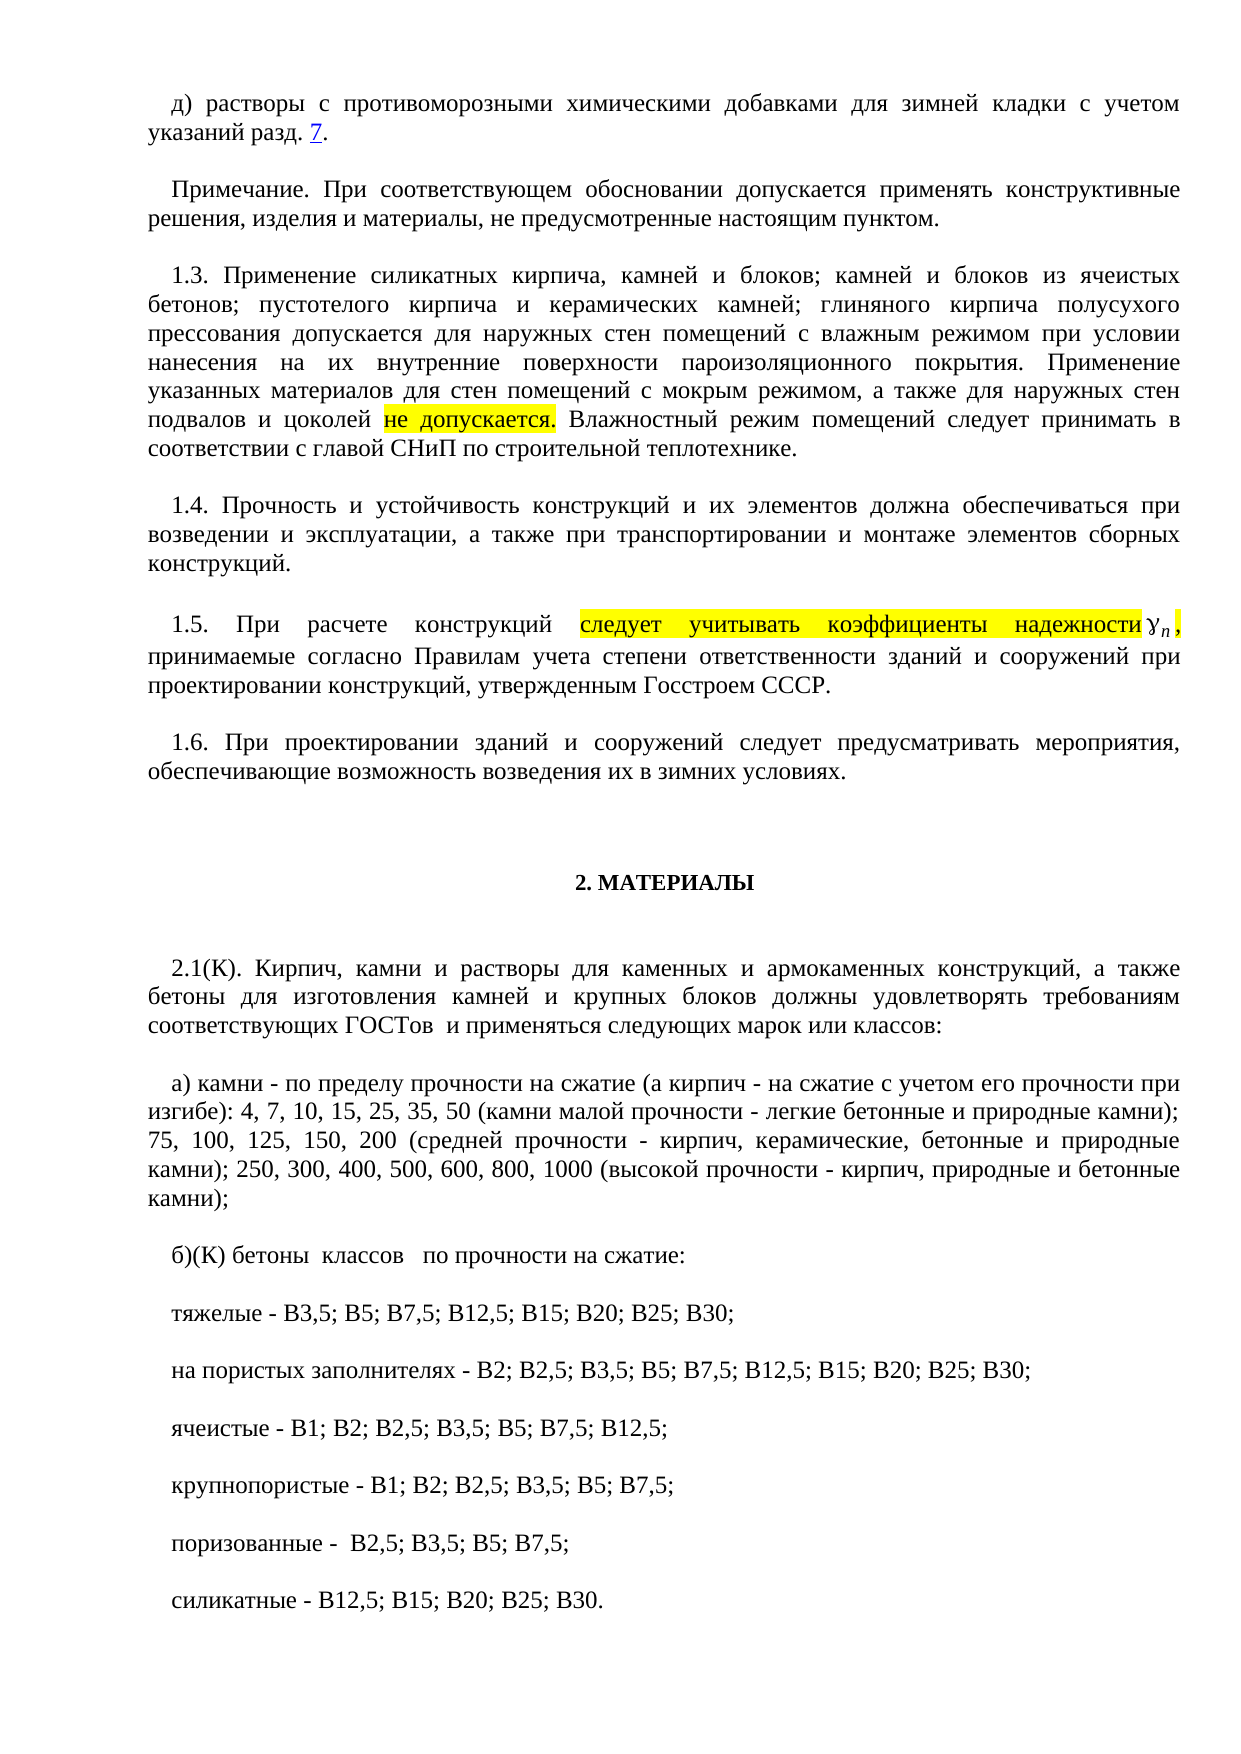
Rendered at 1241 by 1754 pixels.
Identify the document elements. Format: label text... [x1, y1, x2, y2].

text 1.3. Применение силикатных кирпича, камней и блоков; камней и блоков из ячеистых бетонов; пустотелого кирпича и керамических камней; глиняного кирпича полусухого прессования допускается для наружных стен помещений с влажным режимом при условии нанесения на их внутренние поверхности пароизоляционного покрытия. Применение указанных материалов для стен помещений с мокрым режимом, а также для наружных стен подвалов и цоколей не допускается. Влажностный режим помещений следует принимать в соответствии с главой СНиП по строительной теплотехнике. [148, 260, 1181, 462]
text 1.5. При расчете конструкций следует учитывать коэффициенты надежности, принимаемые согласно Правилам учета степени ответственности зданий и сооружений при проектировании конструкций, утвержденным Госстроем СССР. [148, 605, 1181, 699]
text тяжелые - В3,5; В5; В7,5; В12,5; В15; В20; В25; В30; [148, 1298, 1181, 1326]
text ячеистые - В1; В2; В2,5; В3,5; В5; В7,5; В12,5; [148, 1413, 1181, 1441]
text крупнопористые - В1; В2; В2,5; В3,5; В5; В7,5; [148, 1470, 1181, 1499]
text д) растворы с противоморозными химическими добавками для зимней кладки с учетом указаний разд. 7. [148, 88, 1181, 145]
text б)(К) бетоны классов по прочности на сжатие: [148, 1240, 1181, 1269]
text 1.4. Прочность и устойчивость конструкций и их элементов должна обеспечиваться при возведении и эксплуатации, а также при транспортировании и монтаже элементов сборных конструкций. [148, 490, 1181, 577]
text а) камни - по пределу прочности на сжатие (а кирпич - на сжатие с учетом его прочности при изгибе): 4, 7, 10, 15, 25, 35, 50 (камни малой прочности - легкие бетонные и природные камни); 75, 100, 125, 150, 200 (средней прочности - кирпич, керамические, бетонные и природные камни); 250, 300, 400, 500, 600, 800, 1000 (высокой прочности - кирпич, природные и бетонные камни); [148, 1068, 1181, 1211]
subtitle 2. МАТЕРИАЛЫ [148, 869, 1181, 895]
text 2.1(К). Кирпич, камни и растворы для каменных и армокаменных конструкций, а также бетоны для изготовления камней и крупных блоков должны удовлетворять требованиям соответствующих ГОСТов и применяться следующих марок или классов: [148, 953, 1181, 1039]
text 1.6. При проектировании зданий и сооружений следует предусматривать мероприятия, обеспечивающие возможность возведения их в зимних условиях. [148, 727, 1181, 785]
text Примечание. При соответствующем обосновании допускается применять конструктивные решения, изделия и материалы, не предусмотренные настоящим пунктом. [148, 174, 1181, 232]
text на пористых заполнителях - В2; В2,5; В3,5; В5; В7,5; В12,5; В15; В20; В25; В30; [148, 1355, 1181, 1384]
text поризованные - В2,5; В3,5; В5; В7,5; [148, 1528, 1181, 1556]
text силикатные - В12,5; В15; В20; В25; В30. [148, 1585, 1181, 1614]
